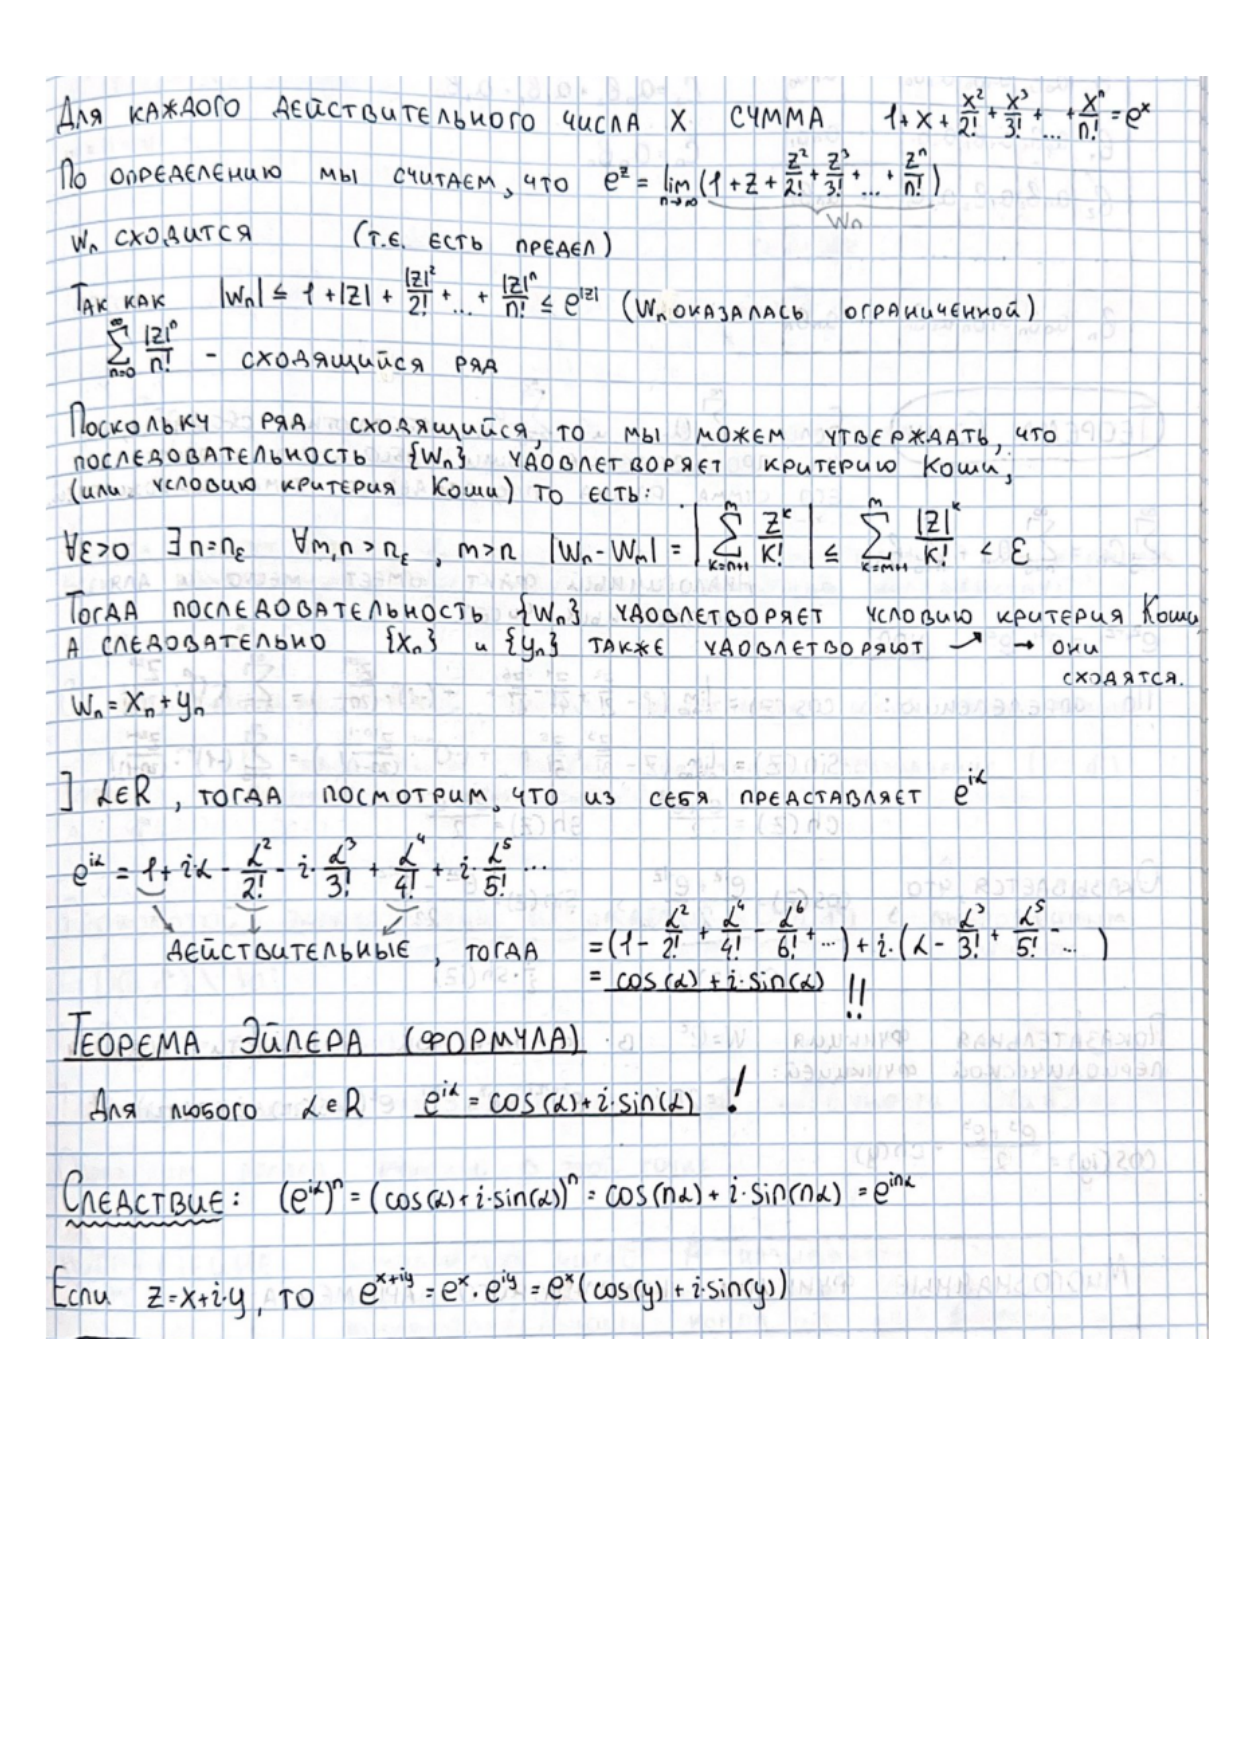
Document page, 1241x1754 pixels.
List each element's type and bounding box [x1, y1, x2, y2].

picture [45, 76, 1209, 1339]
